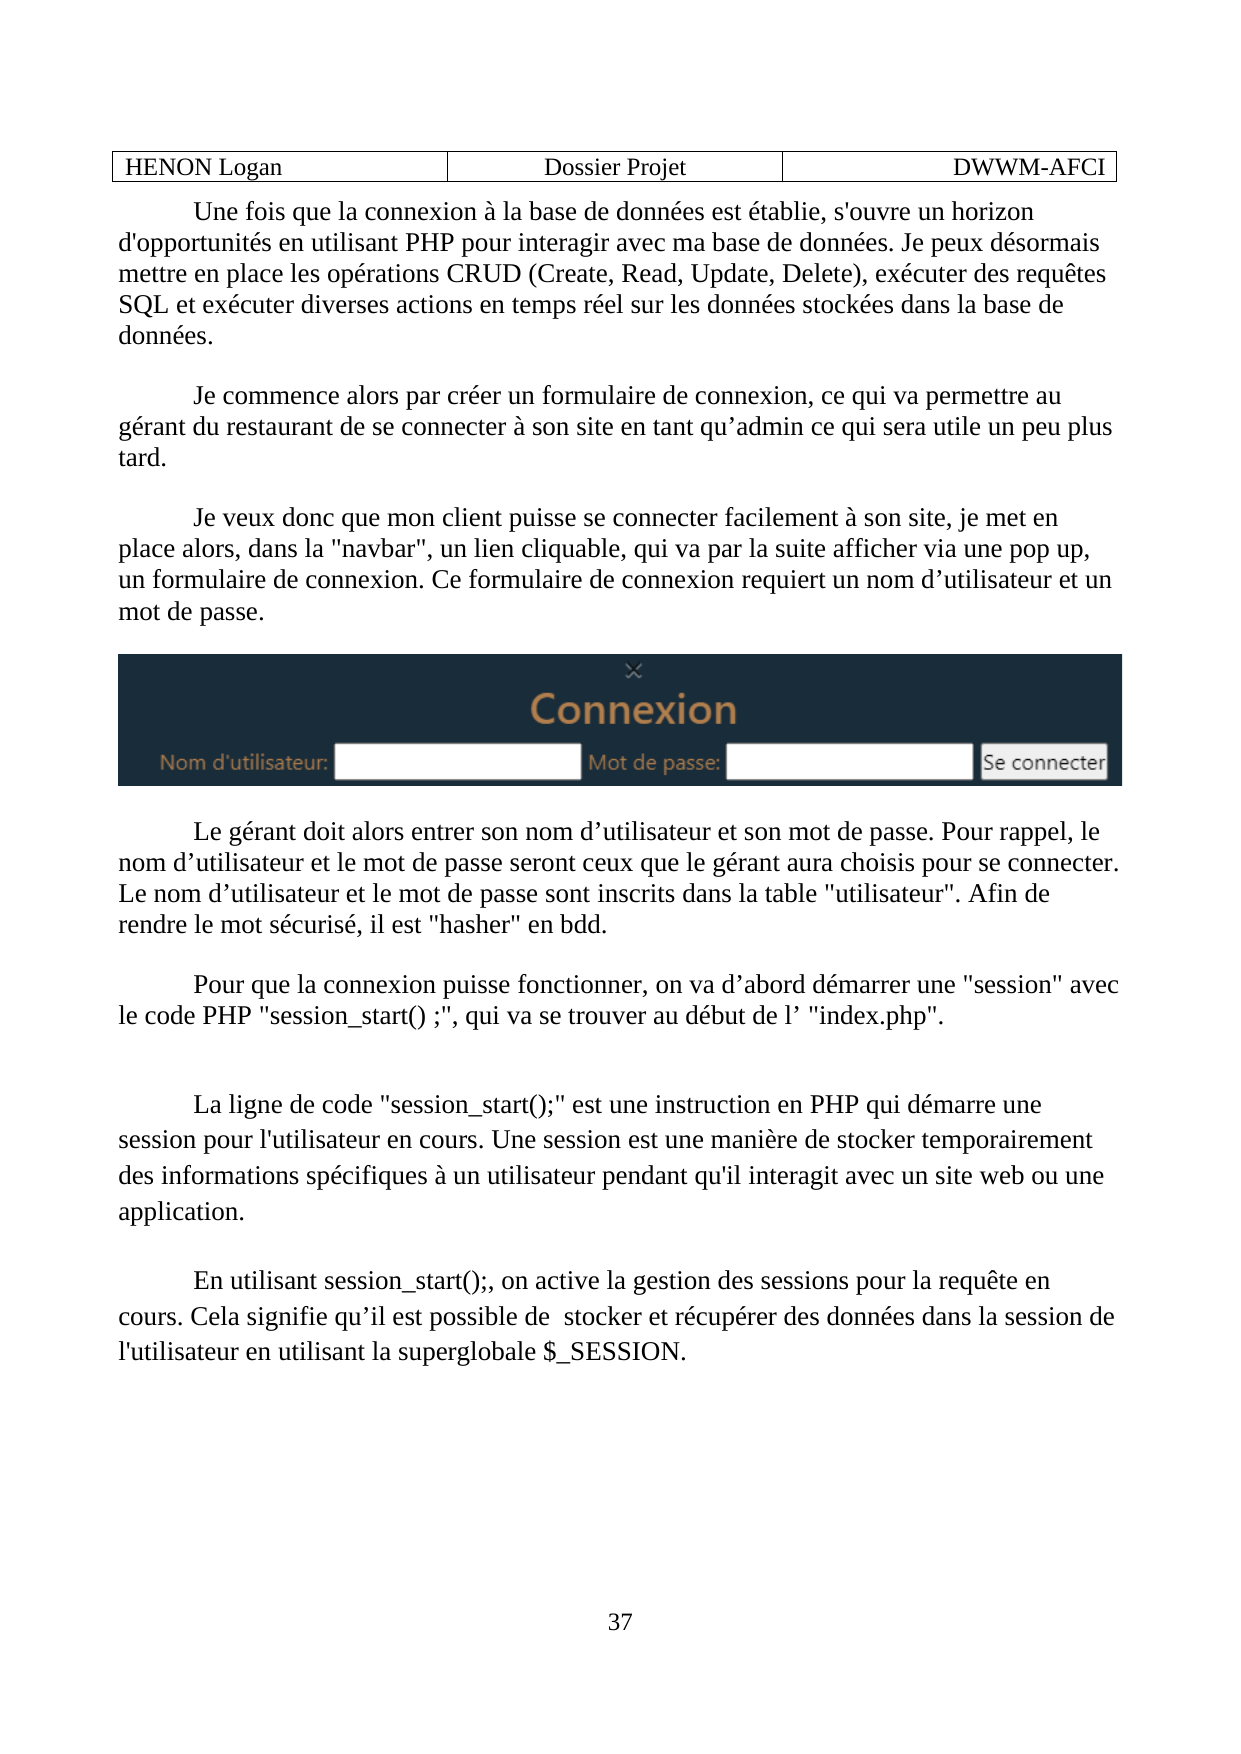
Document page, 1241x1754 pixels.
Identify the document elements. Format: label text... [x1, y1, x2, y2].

text Le gérant doit alors entrer son nom d’utilisateur et son mot de passe. Pour rappel, le nom d’utilisateur et le mot de passe seront ceux que le gérant aura choisis pour se connecter. Le nom d’utilisateur et le mot de passe sont inscrits dans la table "utilisateur". Afin de rendre le mot sécurisé, il est "hasher" en bdd. [118, 815, 1122, 939]
text La ligne de code "session_start();" est une instruction en PHP qui démarre une session pour l'utilisateur en cours. Une session est une manière de stocker temporairement des informations spécifiques à un utilisateur pendant qu'il interagit avec un site web ou une application. [118, 1088, 1122, 1226]
text Une fois que la connexion à la base de données est établie, s'ouvre un horizon d'opportunités en utilisant PHP pour interagir avec ma base de données. Je peux désormais mettre en place les opérations CRUD (Create, Read, Update, Delete), exécuter des requêtes SQL et exécuter diverses actions en temps réel sur les données stockées dans la base de données. [118, 195, 1122, 350]
text Je commence alors par créer un formulaire de connexion, ce qui va permettre au gérant du restaurant de se connecter à son site en tant qu’admin ce qui sera utile un peu plus tard. [118, 379, 1122, 473]
picture [118, 654, 1123, 786]
text En utilisant session_start();, on active la gestion des sessions pour la requête en cours. Cela signifie qu’il est possible de stocker et récupérer des données dans la session de l'utilisateur en utilisant la superglobale $_SESSION. [118, 1264, 1122, 1366]
text Pour que la connexion puisse fonctionner, on va d’abord démarrer une "session" avec le code PHP "session_start() ;", qui va se trouver au début de l’ "index.php". [118, 968, 1122, 1030]
text Je veux donc que mon client puisse se connecter facilement à son site, je met en place alors, dans la "navbar", un lien cliquable, qui va par la suite afficher via une pop up, un formulaire de connexion. Ce formulaire de connexion requiert un nom d’utilisateur et un mot de passe. [118, 501, 1122, 626]
